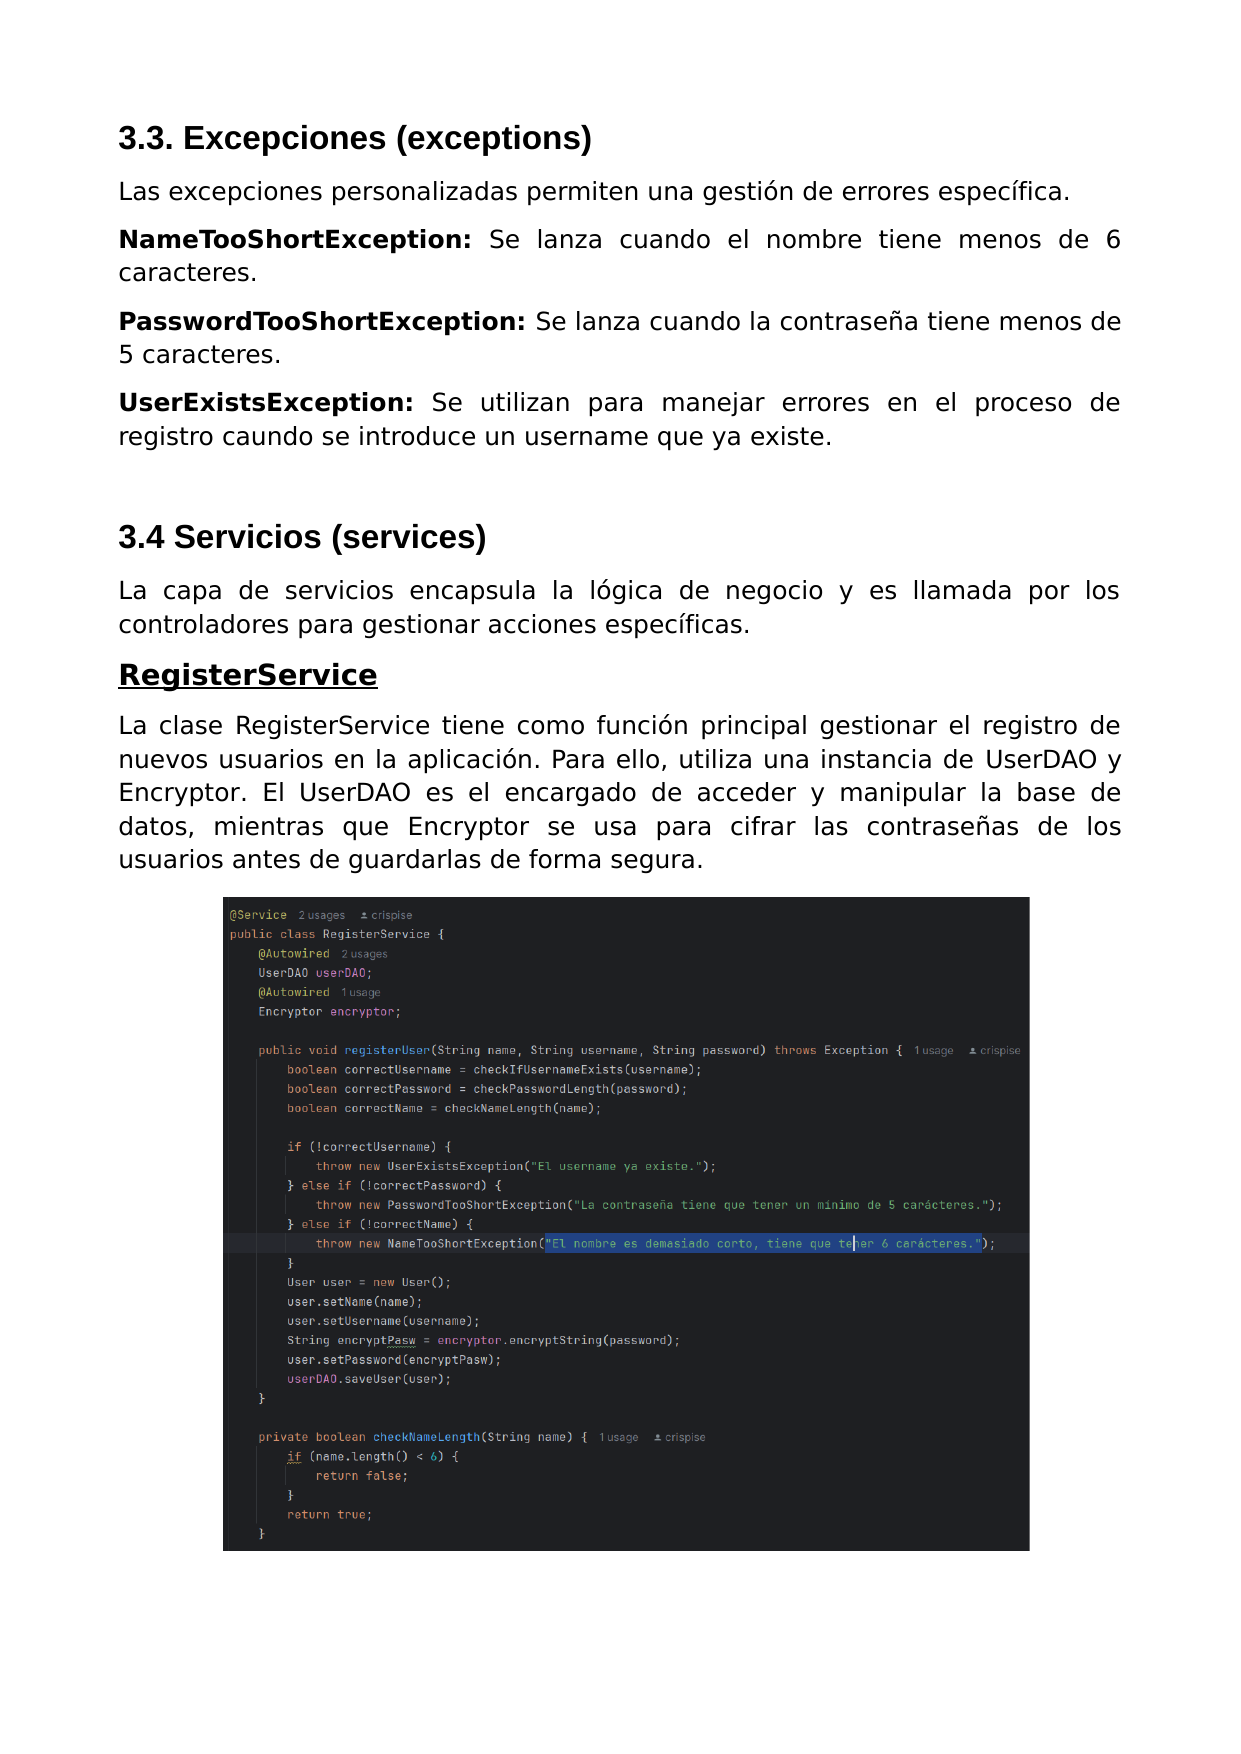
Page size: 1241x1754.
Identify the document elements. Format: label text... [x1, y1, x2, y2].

text RegisterService [118, 658, 1122, 692]
text Las excepciones personalizadas permiten una gestión de errores específica. [118, 177, 1122, 206]
picture [223, 897, 1030, 1551]
text 3.3. Excepciones (exceptions) [118, 118, 1122, 157]
text PasswordTooShortException: Se lanza cuando la contraseña tiene menos de 5 caracteres. [118, 307, 1122, 369]
text La clase RegisterService tiene como función principal gestionar el registro de nuevos usuarios en la aplicación. Para ello, utiliza una instancia de UserDAO y Encryptor. El UserDAO es el encargado de acceder y manipular la base de datos, mientras que Encryptor se usa para cifrar las contraseñas de los usuarios antes de guardarlas de forma segura. [118, 712, 1122, 875]
text La capa de servicios encapsula la lógica de negocio y es llamada por los controladores para gestionar acciones específicas. [118, 576, 1122, 639]
text 3.4 Servicios (services) [118, 518, 1122, 556]
text NameTooShortException: Se lanza cuando el nombre tiene menos de 6 caracteres. [118, 225, 1122, 288]
text UserExistsException: Se utilizan para manejar errores en el proceso de registro caundo se introduce un username que ya existe. [118, 388, 1122, 451]
